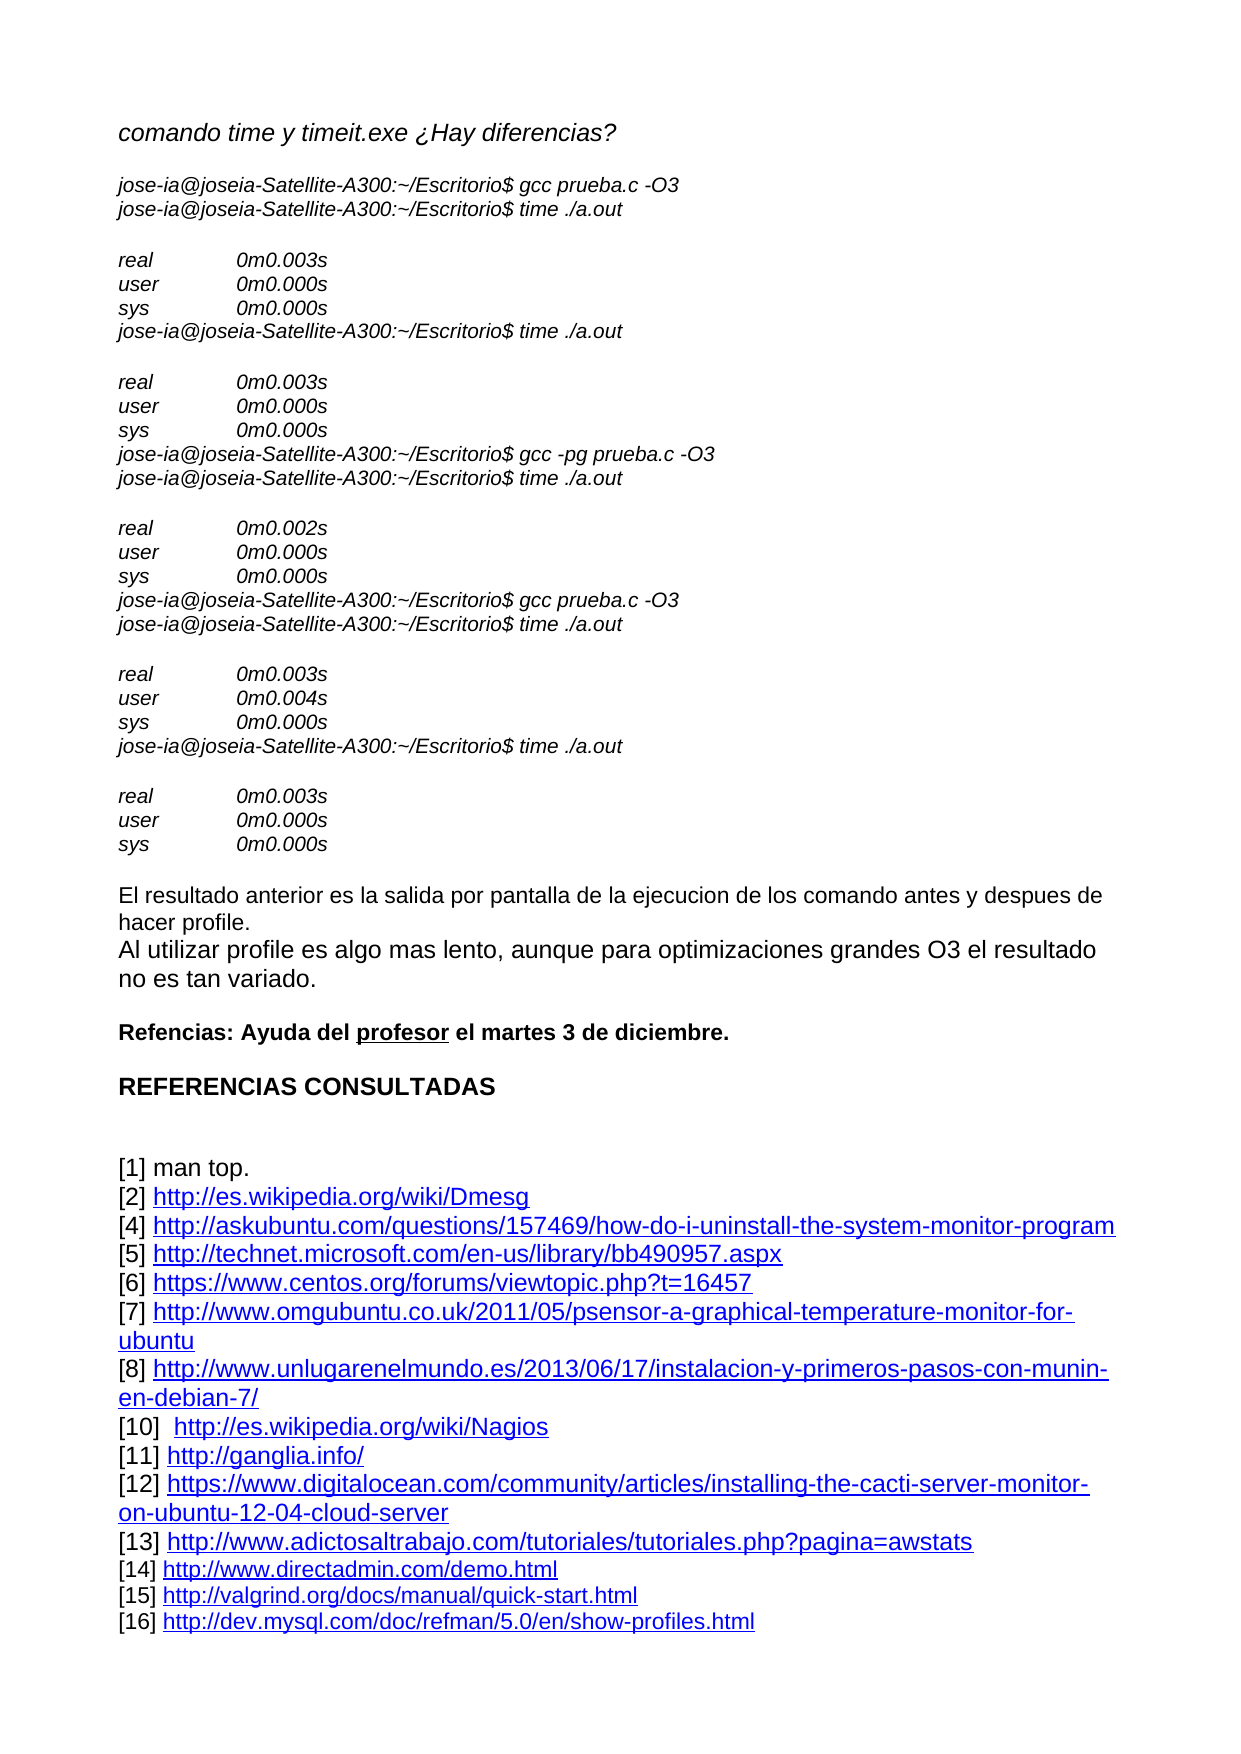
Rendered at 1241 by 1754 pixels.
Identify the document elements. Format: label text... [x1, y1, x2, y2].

text real 0m0.003s [118, 784, 1122, 808]
text Al utilizar profile es algo mas lento, aunque para optimizaciones grandes O3 el resultado no es tan variado. [118, 935, 1122, 993]
text real 0m0.003s [118, 370, 1122, 394]
text real 0m0.003s [118, 247, 1122, 271]
text comando time y timeit.exe ¿Hay diferencias? [118, 118, 1122, 147]
text El resultado anterior es la salida por pantalla de la ejecucion de los comando antes y despues de hacer profile. [118, 882, 1122, 935]
text user 0m0.000s [118, 394, 1122, 418]
text [6] https://www.centos.org/forums/viewtopic.php?t=16457 [118, 1268, 1122, 1297]
text REFERENCIAS CONSULTADAS [118, 1072, 1122, 1100]
text [12] https://www.digitalocean.com/community/articles/installing-the-cacti-server-monitor-on-ubuntu-12-04-cloud-server [118, 1469, 1122, 1527]
text [8] http://www.unlugarenelmundo.es/2013/06/17/instalacion-y-primeros-pasos-con-munin-en-debian-7/ [118, 1354, 1122, 1412]
text sys 0m0.000s [118, 832, 1122, 856]
text Refencias: Ayuda del profesor el martes 3 de diciembre. [118, 1019, 1122, 1045]
text user 0m0.000s [118, 540, 1122, 564]
text real 0m0.003s [118, 662, 1122, 686]
text user 0m0.000s [118, 271, 1122, 295]
text [5] http://technet.microsoft.com/en-us/library/bb490957.aspx [118, 1239, 1122, 1268]
text sys 0m0.000s [118, 564, 1122, 588]
text [1] man top. [118, 1153, 1122, 1182]
text [11] http://ganglia.info/ [118, 1441, 1122, 1469]
text [4] http://askubuntu.com/questions/157469/how-do-i-uninstall-the-system-monitor-program [118, 1211, 1122, 1239]
text jose-ia@joseia-Satellite-A300:~/Escritorio$ time ./a.out [118, 197, 1122, 221]
text [16] http://dev.mysql.com/doc/refman/5.0/en/show-profiles.html [118, 1608, 1122, 1635]
text jose-ia@joseia-Satellite-A300:~/Escritorio$ time ./a.out [118, 466, 1122, 489]
text jose-ia@joseia-Satellite-A300:~/Escritorio$ gcc -pg prueba.c -O3 [118, 442, 1122, 466]
text user 0m0.004s [118, 686, 1122, 710]
text jose-ia@joseia-Satellite-A300:~/Escritorio$ time ./a.out [118, 319, 1122, 343]
text [14] http://www.directadmin.com/demo.html [118, 1556, 1122, 1582]
text real 0m0.002s [118, 516, 1122, 540]
text jose-ia@joseia-Satellite-A300:~/Escritorio$ time ./a.out [118, 734, 1122, 758]
text sys 0m0.000s [118, 710, 1122, 734]
text sys 0m0.000s [118, 295, 1122, 319]
text [13] http://www.adictosaltrabajo.com/tutoriales/tutoriales.php?pagina=awstats [118, 1527, 1122, 1556]
text [15] http://valgrind.org/docs/manual/quick-start.html [118, 1582, 1122, 1608]
text jose-ia@joseia-Satellite-A300:~/Escritorio$ time ./a.out [118, 612, 1122, 636]
text jose-ia@joseia-Satellite-A300:~/Escritorio$ gcc prueba.c -O3 [118, 173, 1122, 197]
text [10] http://es.wikipedia.org/wiki/Nagios [118, 1412, 1122, 1441]
text jose-ia@joseia-Satellite-A300:~/Escritorio$ gcc prueba.c -O3 [118, 588, 1122, 612]
text user 0m0.000s [118, 808, 1122, 832]
text [2] http://es.wikipedia.org/wiki/Dmesg [118, 1182, 1122, 1211]
text sys 0m0.000s [118, 418, 1122, 442]
text [7] http://www.omgubuntu.co.uk/2011/05/psensor-a-graphical-temperature-monitor-for-ubuntu [118, 1297, 1122, 1354]
